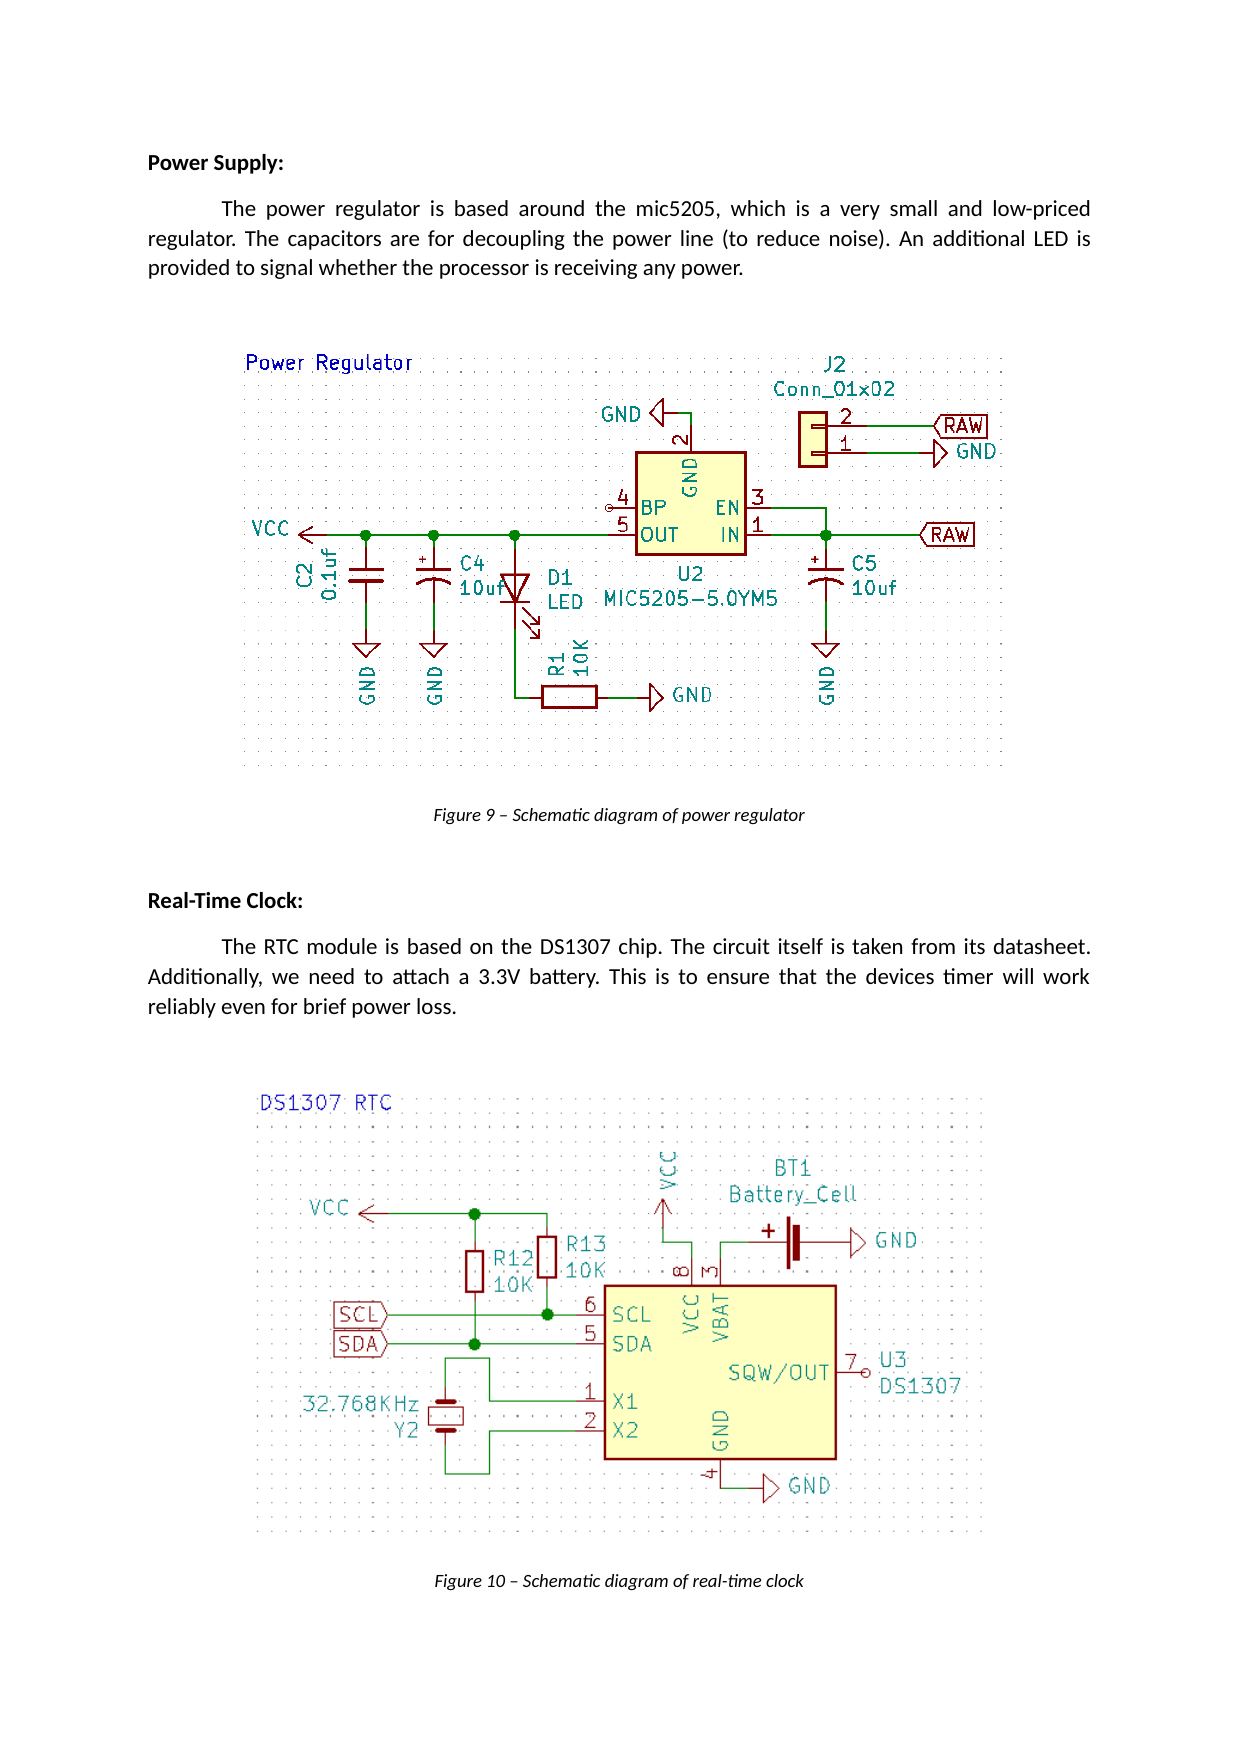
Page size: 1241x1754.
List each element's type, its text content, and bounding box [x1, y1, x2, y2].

text Power Supply: [148, 148, 1093, 176]
text The RTC module is based on the DS1307 chip. The circuit itself is taken from its datasheet. Additionally, we need to attach a 3.3V battery. This is to ensure that the devices timer will work reliably even for brief power loss. [148, 932, 1093, 1020]
picture [252, 1084, 989, 1538]
picture [232, 346, 1009, 773]
text Real-Time Clock: [148, 886, 1093, 914]
text The power regulator is based around the mic5205, which is a very small and low-priced regulator. The capacitors are for decoupling the power line (to reduce noise). An additional LED is provided to signal whether the processor is receiving any power. [148, 194, 1093, 281]
text Figure 10 – Schematic diagram of real-time clock [148, 1569, 1093, 1592]
text Figure 9 – Schematic diagram of power regulator [148, 803, 1093, 826]
